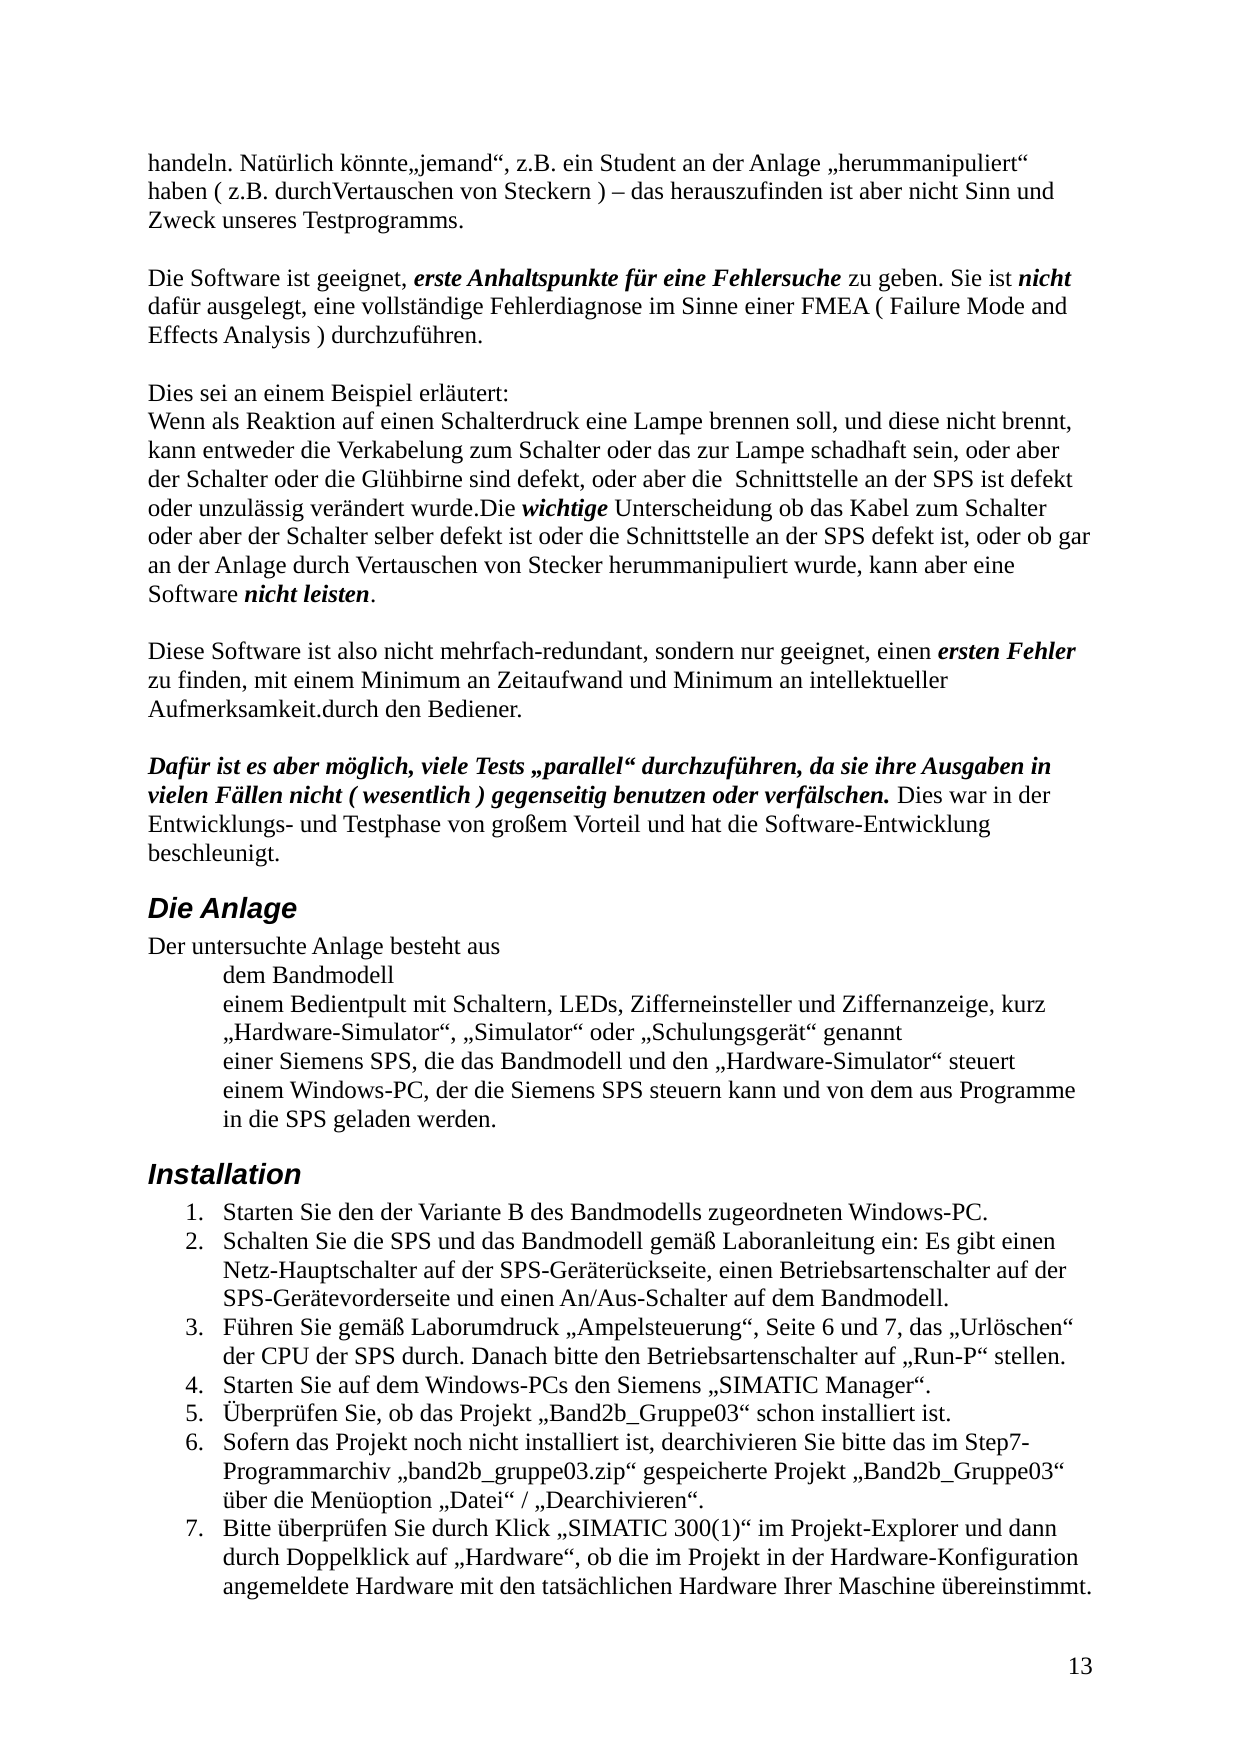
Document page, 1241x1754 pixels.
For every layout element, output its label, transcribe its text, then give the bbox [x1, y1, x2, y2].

list Sofern das Projekt noch nicht installiert ist, dearchivieren Sie bitte das im Step7-Programmarchiv „band2b_gruppe03.zip“ gespeicherte Projekt „Band2b_Gruppe03“ über die Menüoption „Datei“ / „Dearchivieren“. [185, 1427, 1093, 1513]
list dem Bandmodell [185, 960, 1093, 989]
list einer Siemens SPS, die das Bandmodell und den „Hardware-Simulator“ steuert [185, 1046, 1093, 1075]
subtitle Installation [148, 1157, 1093, 1191]
text Dafür ist es aber möglich, viele Tests „parallel“ durchzuführen, da sie ihre Ausgaben in vielen Fällen nicht ( wesentlich ) gegenseitig benutzen oder verfälschen. Dies war in der Entwicklungs- und Testphase von großem Vorteil und hat die Software-Entwicklung beschleunigt. [148, 751, 1093, 866]
text Die Software ist geeignet, erste Anhaltspunkte für eine Fehlersuche zu geben. Sie ist nicht dafür ausgelegt, eine vollständige Fehlerdiagnose im Sinne einer FMEA ( Failure Mode and Effects Analysis ) durchzuführen. [148, 263, 1093, 349]
subtitle Der untersuchte Anlage besteht aus [148, 931, 1093, 960]
text Wenn als Reaktion auf einen Schalterdruck eine Lampe brennen soll, und diese nicht brennt, kann entweder die Verkabelung zum Schalter oder das zur Lampe schadhaft sein, oder aber der Schalter oder die Glühbirne sind defekt, oder aber die Schnittstelle an der SPS ist defekt oder unzulässig verändert wurde.Die wichtige Unterscheidung ob das Kabel zum Schalter oder aber der Schalter selber defekt ist oder die Schnittstelle an der SPS defekt ist, oder ob gar an der Anlage durch Vertauschen von Stecker herummanipuliert wurde, kann aber eine Software nicht leisten. [148, 406, 1093, 608]
list Führen Sie gemäß Laborumdruck „Ampelsteuerung“, Seite 6 und 7, das „Urlöschen“ der CPU der SPS durch. Danach bitte den Betriebsartenschalter auf „Run-P“ stellen. [185, 1312, 1093, 1370]
text Dies sei an einem Beispiel erläutert: [148, 378, 1093, 406]
list einem Windows-PC, der die Siemens SPS steuern kann und von dem aus Programme in die SPS geladen werden. [185, 1075, 1093, 1132]
text Diese Software ist also nicht mehrfach-redundant, sondern nur geeignet, einen ersten Fehler zu finden, mit einem Minimum an Zeitaufwand und Minimum an intellektueller Aufmerksamkeit.durch den Bediener. [148, 636, 1093, 723]
list Schalten Sie die SPS und das Bandmodell gemäß Laboranleitung ein: Es gibt einen Netz-Hauptschalter auf der SPS-Geräterückseite, einen Betriebsartenschalter auf der SPS-Gerätevorderseite und einen An/Aus-Schalter auf dem Bandmodell. [185, 1226, 1093, 1312]
subtitle Die Anlage [148, 891, 1093, 925]
list Starten Sie auf dem Windows-PCs den Siemens „SIMATIC Manager“. [185, 1370, 1093, 1398]
list Starten Sie den der Variante B des Bandmodells zugeordneten Windows-PC. [185, 1197, 1093, 1226]
list Überprüfen Sie, ob das Projekt „Band2b_Gruppe03“ schon installiert ist. [185, 1398, 1093, 1427]
text handeln. Natürlich könnte„jemand“, z.B. ein Student an der Anlage „herummanipuliert“ haben ( z.B. durchVertauschen von Steckern ) – das herauszufinden ist aber nicht Sinn und Zweck unseres Testprogramms. [148, 148, 1093, 234]
list einem Bedientpult mit Schaltern, LEDs, Zifferneinsteller und Ziffernanzeige, kurz „Hardware-Simulator“, „Simulator“ oder „Schulungsgerät“ genannt [185, 989, 1093, 1046]
list Bitte überprüfen Sie durch Klick „SIMATIC 300(1)“ im Projekt-Explorer und dann durch Doppelklick auf „Hardware“, ob die im Projekt in der Hardware-Konfiguration angemeldete Hardware mit den tatsächlichen Hardware Ihrer Maschine übereinstimmt. [185, 1513, 1093, 1600]
